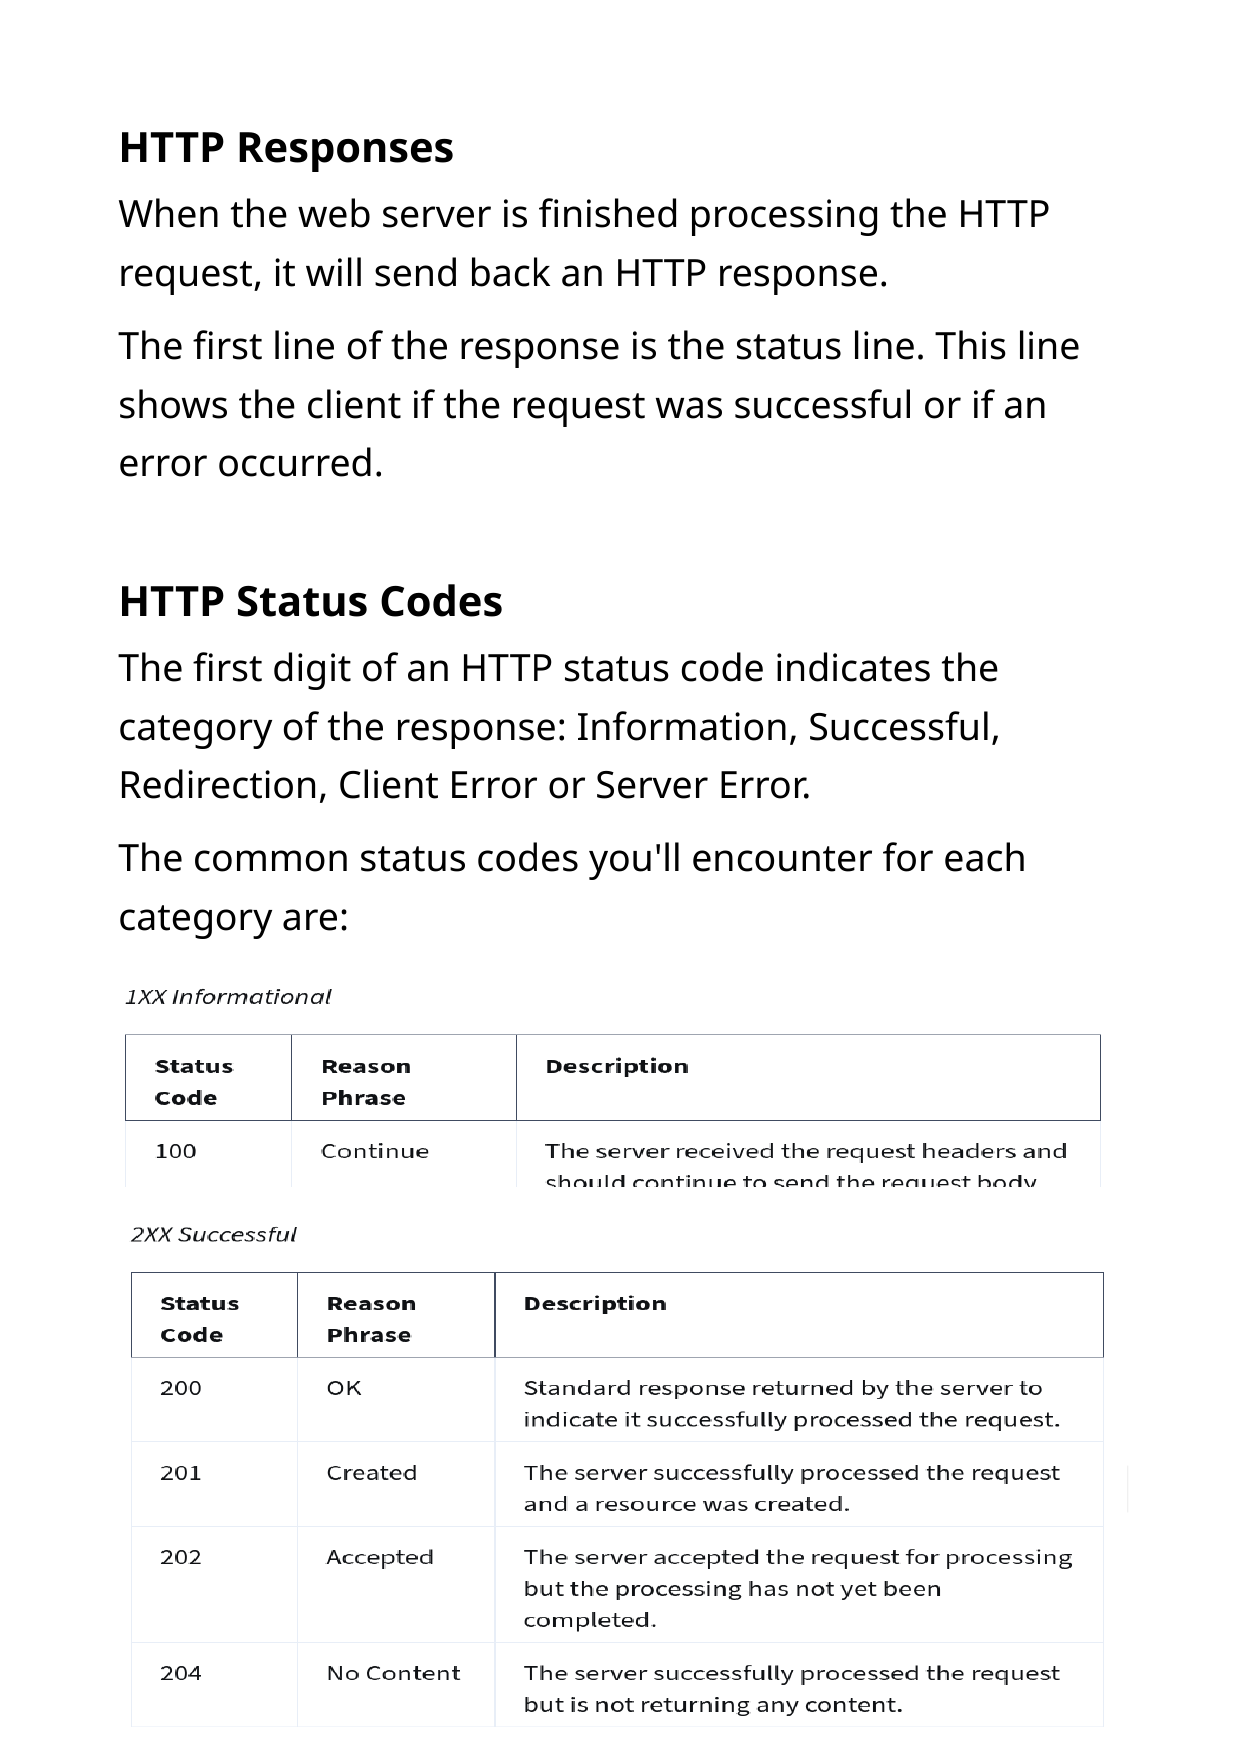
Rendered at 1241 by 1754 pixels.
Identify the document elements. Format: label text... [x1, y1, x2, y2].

subtitle HTTP Responses [118, 118, 1122, 175]
text When the web server is finished processing the HTTP request, it will send back an HTTP response. [118, 187, 1122, 297]
subtitle HTTP Status Codes [118, 572, 1122, 629]
text The common status codes you'll encounter for each category are: [118, 832, 1122, 941]
text The first digit of an HTTP status code indicates the category of the response: Information, Successful, Redirection, Client Error or Server Error. [118, 641, 1122, 809]
text The first line of the response is the status line. This line shows the client if the request was successful or if an error occurred. [118, 319, 1122, 488]
picture [118, 963, 1129, 1754]
